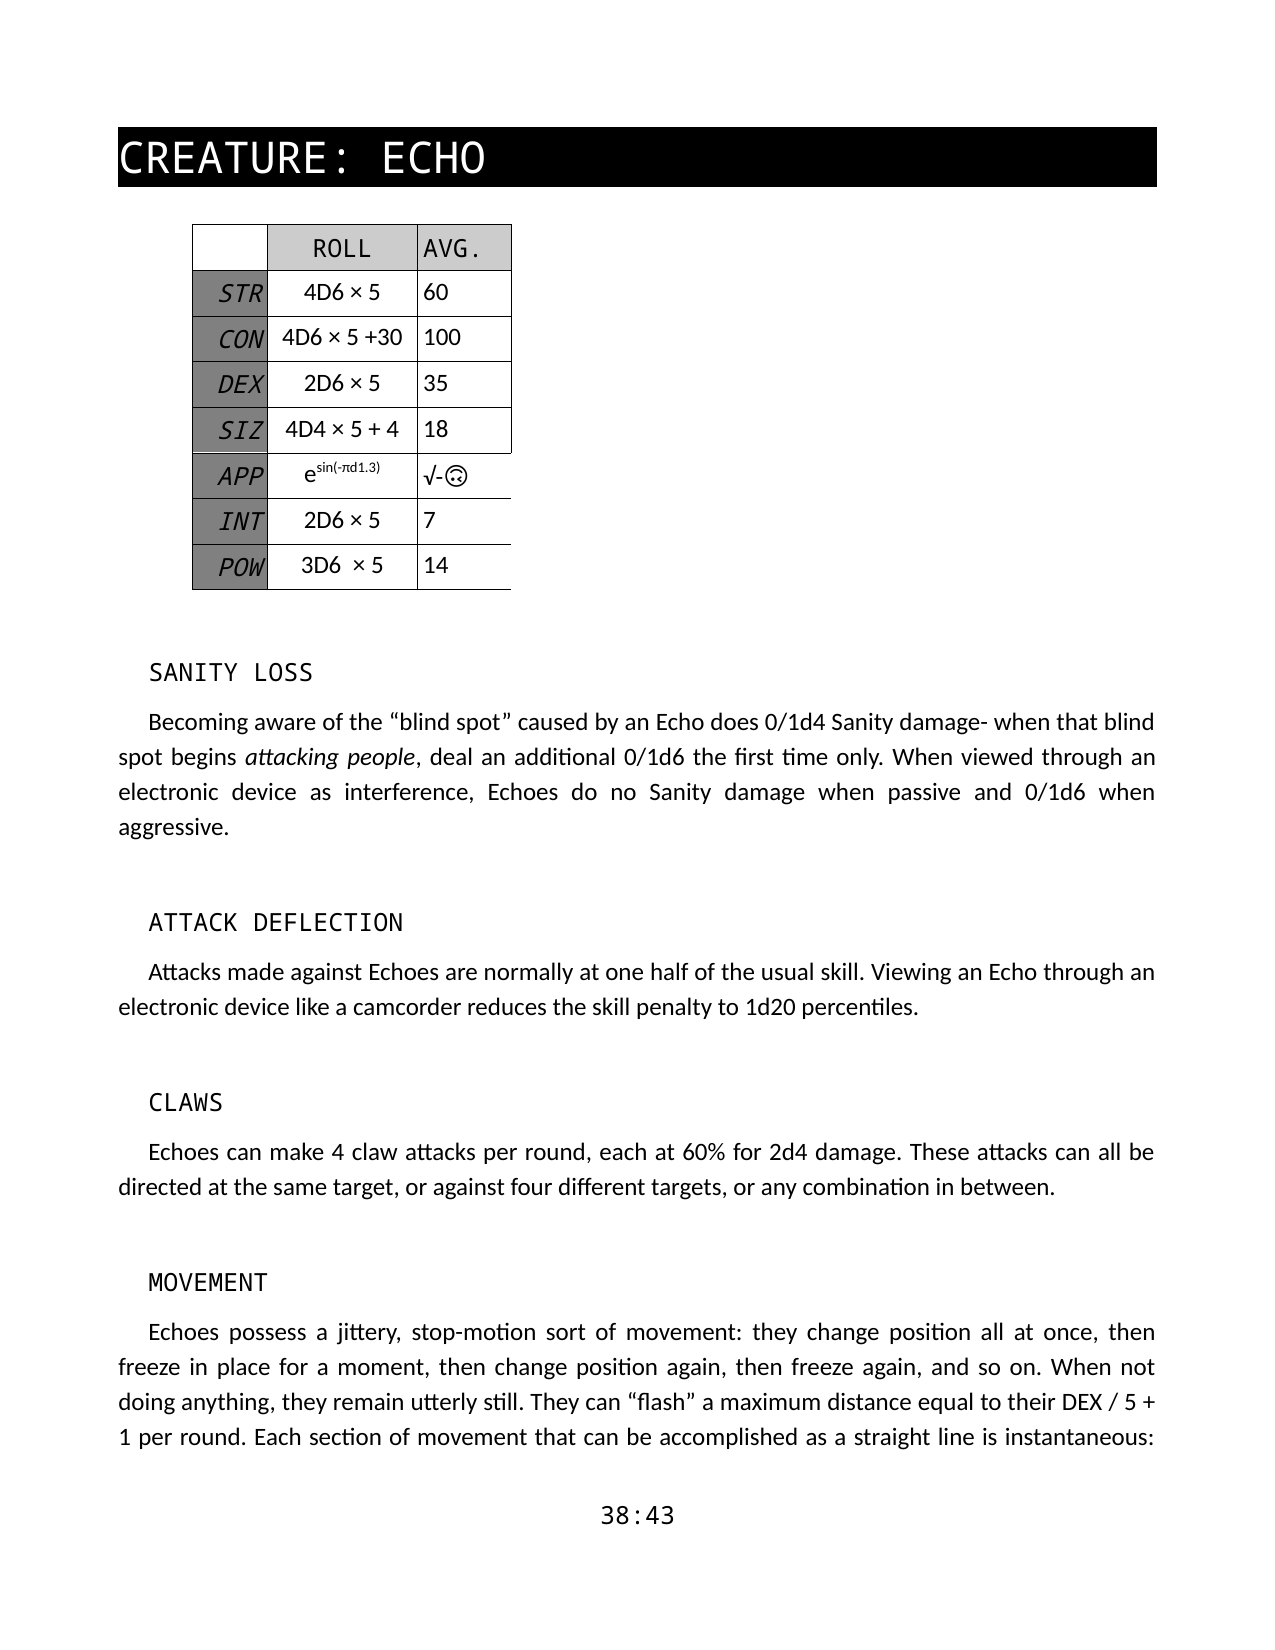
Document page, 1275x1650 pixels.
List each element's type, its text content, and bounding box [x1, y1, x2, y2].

table_cell CON [193, 317, 267, 361]
table_header [193, 225, 267, 270]
table_cell SIZ [193, 408, 267, 452]
table_cell APP [193, 454, 267, 498]
table_cell INT [193, 499, 267, 544]
table_cell 100 [418, 317, 511, 361]
text SANITY LOSS [118, 655, 1157, 689]
table_cell 35 [418, 362, 511, 407]
text Attacks made against Echoes are normally at one half of the usual skill. Viewing an Echo through an electronic device like a camcorder reduces the skill penalty to 1d20 percentiles. [118, 956, 1157, 1021]
table_cell 7 [418, 499, 511, 544]
text Becoming aware of the “blind spot” caused by an Echo does 0/1d4 Sanity damage- when that blind spot begins attacking people, deal an additional 0/1d6 the first time only. When viewed through an electronic device as interference, Echoes do no Sanity damage when passive and 0/1d6 when aggressive. [118, 706, 1157, 841]
table_cell 3D6 × 5 [268, 545, 417, 589]
table_cell 4D6 × 5 +30 [268, 317, 417, 361]
table_header AVG. [418, 225, 511, 270]
table_cell 4D4 × 5 + 4 [268, 408, 417, 452]
subtitle CREATURE: ECHO [118, 127, 1157, 187]
text CLAWS [118, 1085, 1157, 1119]
table_cell 2D6 × 5 [268, 362, 417, 407]
table_cell 18 [418, 408, 511, 452]
table_cell esin(-πd1.3) [268, 454, 417, 498]
text ATTACK DEFLECTION [118, 905, 1157, 939]
table_header ROLL [268, 225, 417, 270]
text Echoes possess a jittery, stop-motion sort of movement: they change position all at once, then freeze in place for a moment, then change position again, then freeze again, and so on. When not doing anything, they remain utterly still. They can “flash” a maximum distance equal to their DEX / 5 + 1 per round. Each section of movement that can be accomplished as a straight line is instantaneous: [118, 1316, 1157, 1452]
table_cell √-🙃 [418, 454, 511, 498]
table_cell 2D6 × 5 [268, 499, 417, 544]
table_cell STR [193, 271, 267, 316]
table_cell DEX [193, 362, 267, 407]
text Echoes can make 4 claw attacks per round, each at 60% for 2d4 damage. These attacks can all be directed at the same target, or against four different targets, or any combination in between. [118, 1136, 1157, 1202]
table_cell POW [193, 545, 267, 589]
table_cell 60 [418, 271, 511, 316]
table_cell 4D6 × 5 [268, 271, 417, 316]
table_cell 14 [418, 545, 511, 589]
text MOVEMENT [118, 1265, 1157, 1299]
